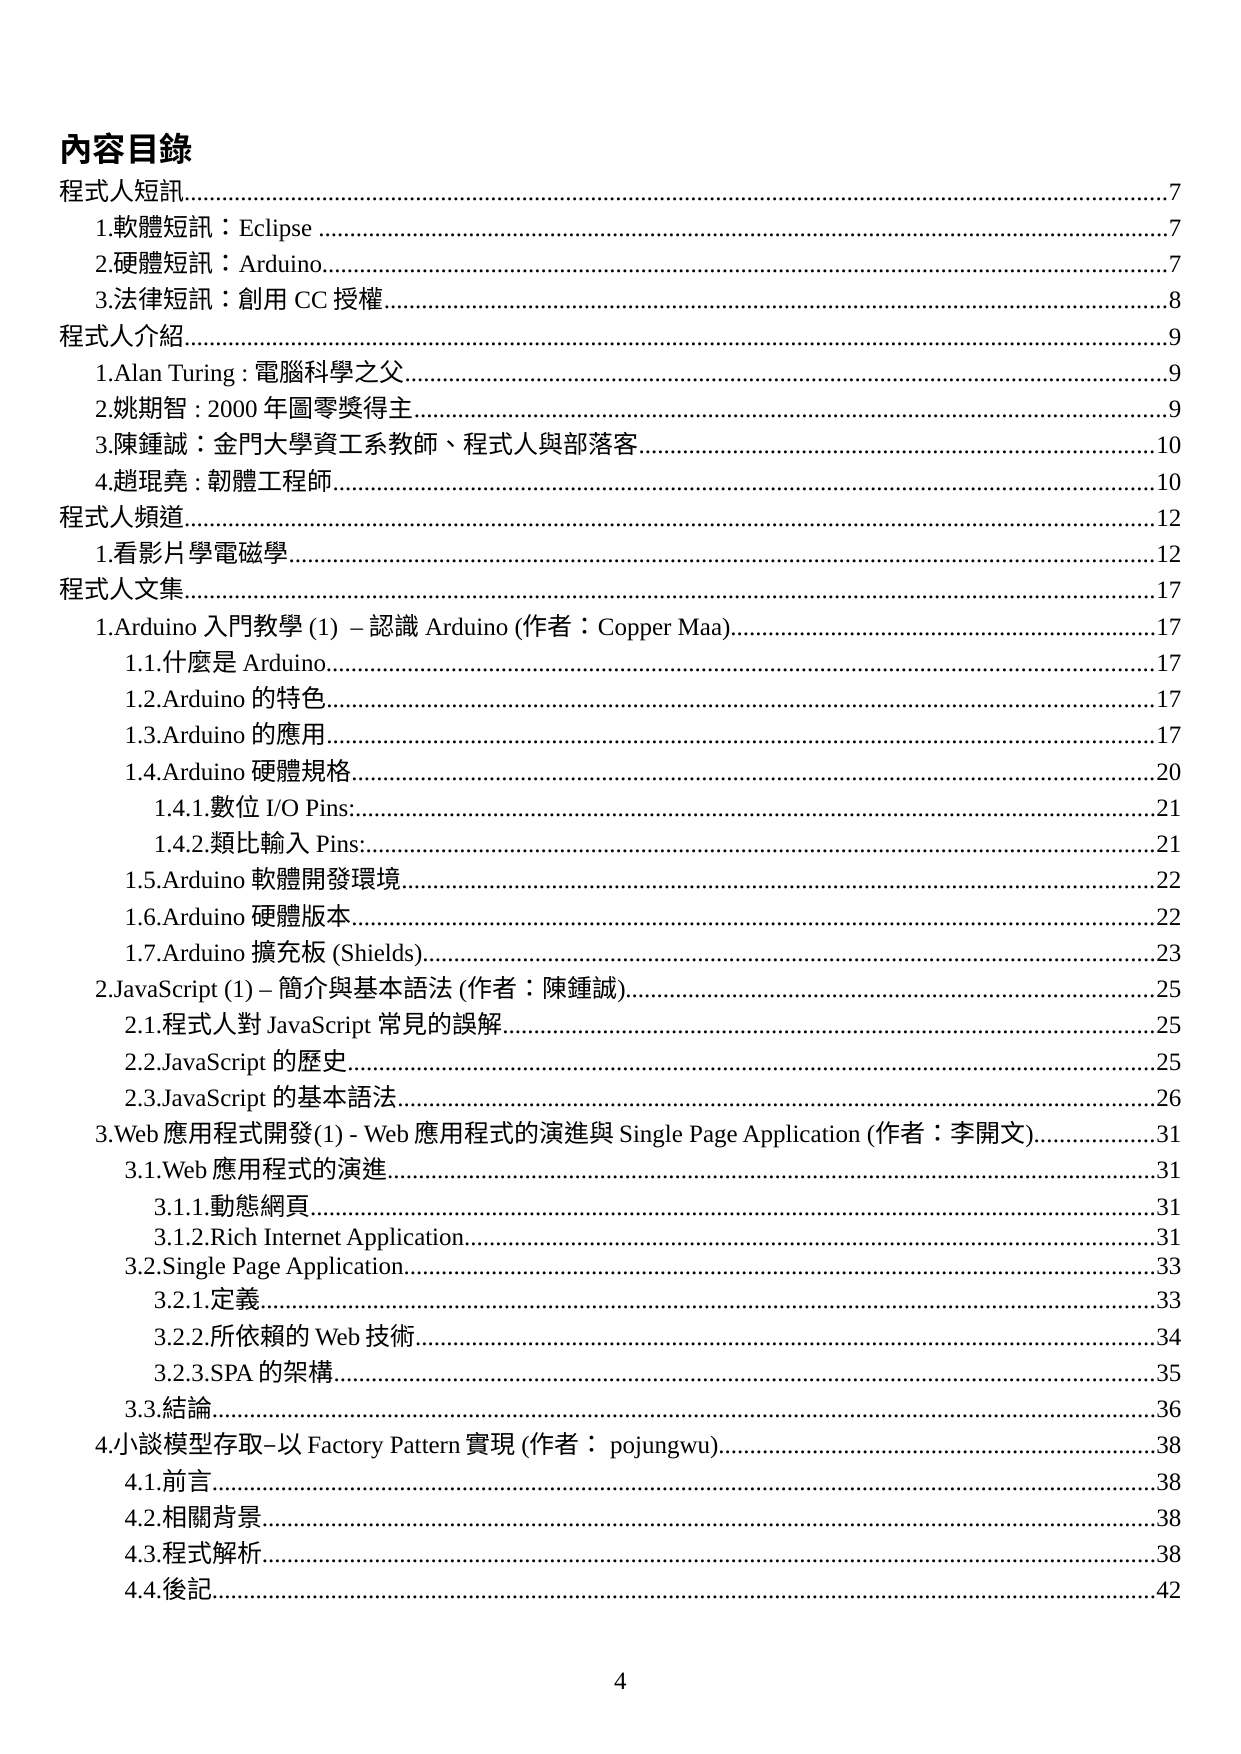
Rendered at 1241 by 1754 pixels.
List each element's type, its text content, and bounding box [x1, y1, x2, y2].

text 1.2.Arduino 的特色 17 [118, 678, 1181, 715]
text 程式人短訊 7 [59, 171, 1181, 207]
text 4.1.前言 38 [118, 1461, 1181, 1497]
text 1.看影片學電磁學 12 [88, 533, 1181, 570]
text 3.1.Web應用程式的演進 31 [118, 1150, 1181, 1186]
text 1.4.Arduino 硬體規格 20 [118, 751, 1181, 787]
text 1.Alan Turing : 電腦科學之父 9 [88, 352, 1181, 388]
text 4.4.後記 42 [118, 1570, 1181, 1606]
text 2.姚期智 : 2000 年圖零獎得主 9 [88, 388, 1181, 425]
text 程式人文集 17 [59, 570, 1181, 606]
text 3.2.1.定義 33 [147, 1280, 1181, 1316]
text 2.硬體短訊：Arduino 7 [88, 243, 1181, 280]
text 4.2.相關背景 38 [118, 1497, 1181, 1533]
text 1.4.1.數位 I/O Pins: 21 [147, 787, 1181, 823]
text 3.2.Single Page Application 33 [118, 1251, 1181, 1280]
text 1.軟體短訊：Eclipse 7 [88, 207, 1181, 243]
text 3.2.3.SPA的架構 35 [147, 1352, 1181, 1388]
text 2.2.JavaScript 的歷史 25 [118, 1041, 1181, 1077]
text 1.4.2.類比輸入 Pins: 21 [147, 823, 1181, 860]
text 3.1.1.動態網頁 31 [147, 1186, 1181, 1222]
text 1.6.Arduino 硬體版本 22 [118, 896, 1181, 932]
text 4.3.程式解析 38 [118, 1533, 1181, 1570]
text 3.1.2.Rich Internet Application 31 [147, 1222, 1181, 1251]
text 4.小談模型存取–以Factory Pattern實現 (作者： pojungwu) 38 [88, 1425, 1181, 1461]
text 3.法律短訊：創用 CC 授權 8 [88, 280, 1181, 316]
text 程式人頻道 12 [59, 497, 1181, 533]
text 4.趙琨堯 : 韌體工程師 10 [88, 461, 1181, 497]
text 3.Web應用程式開發(1) - Web應用程式的演進與Single Page Application (作者：李開文) 31 [88, 1113, 1181, 1150]
text 3.2.2.所依賴的Web技術 34 [147, 1316, 1181, 1352]
text 1.Arduino 入門教學 (1) – 認識 Arduino (作者：Copper Maa) 17 [88, 606, 1181, 642]
text 程式人介紹 9 [59, 316, 1181, 352]
text 2.JavaScript (1) – 簡介與基本語法 (作者：陳鍾誠) 25 [88, 968, 1181, 1005]
text 3.3.結論 36 [118, 1388, 1181, 1425]
subtitle 內容目錄 [59, 123, 1181, 171]
text 2.3.JavaScript 的基本語法 26 [118, 1077, 1181, 1113]
text 3.陳鍾誠：金門大學資工系教師、程式人與部落客 10 [88, 425, 1181, 461]
text 1.5.Arduino 軟體開發環境 22 [118, 860, 1181, 896]
text 1.3.Arduino 的應用 17 [118, 715, 1181, 751]
text 1.7.Arduino 擴充板 (Shields) 23 [118, 932, 1181, 968]
text 2.1.程式人對JavaScript 常見的誤解 25 [118, 1005, 1181, 1041]
text 1.1.什麼是 Arduino 17 [118, 642, 1181, 678]
